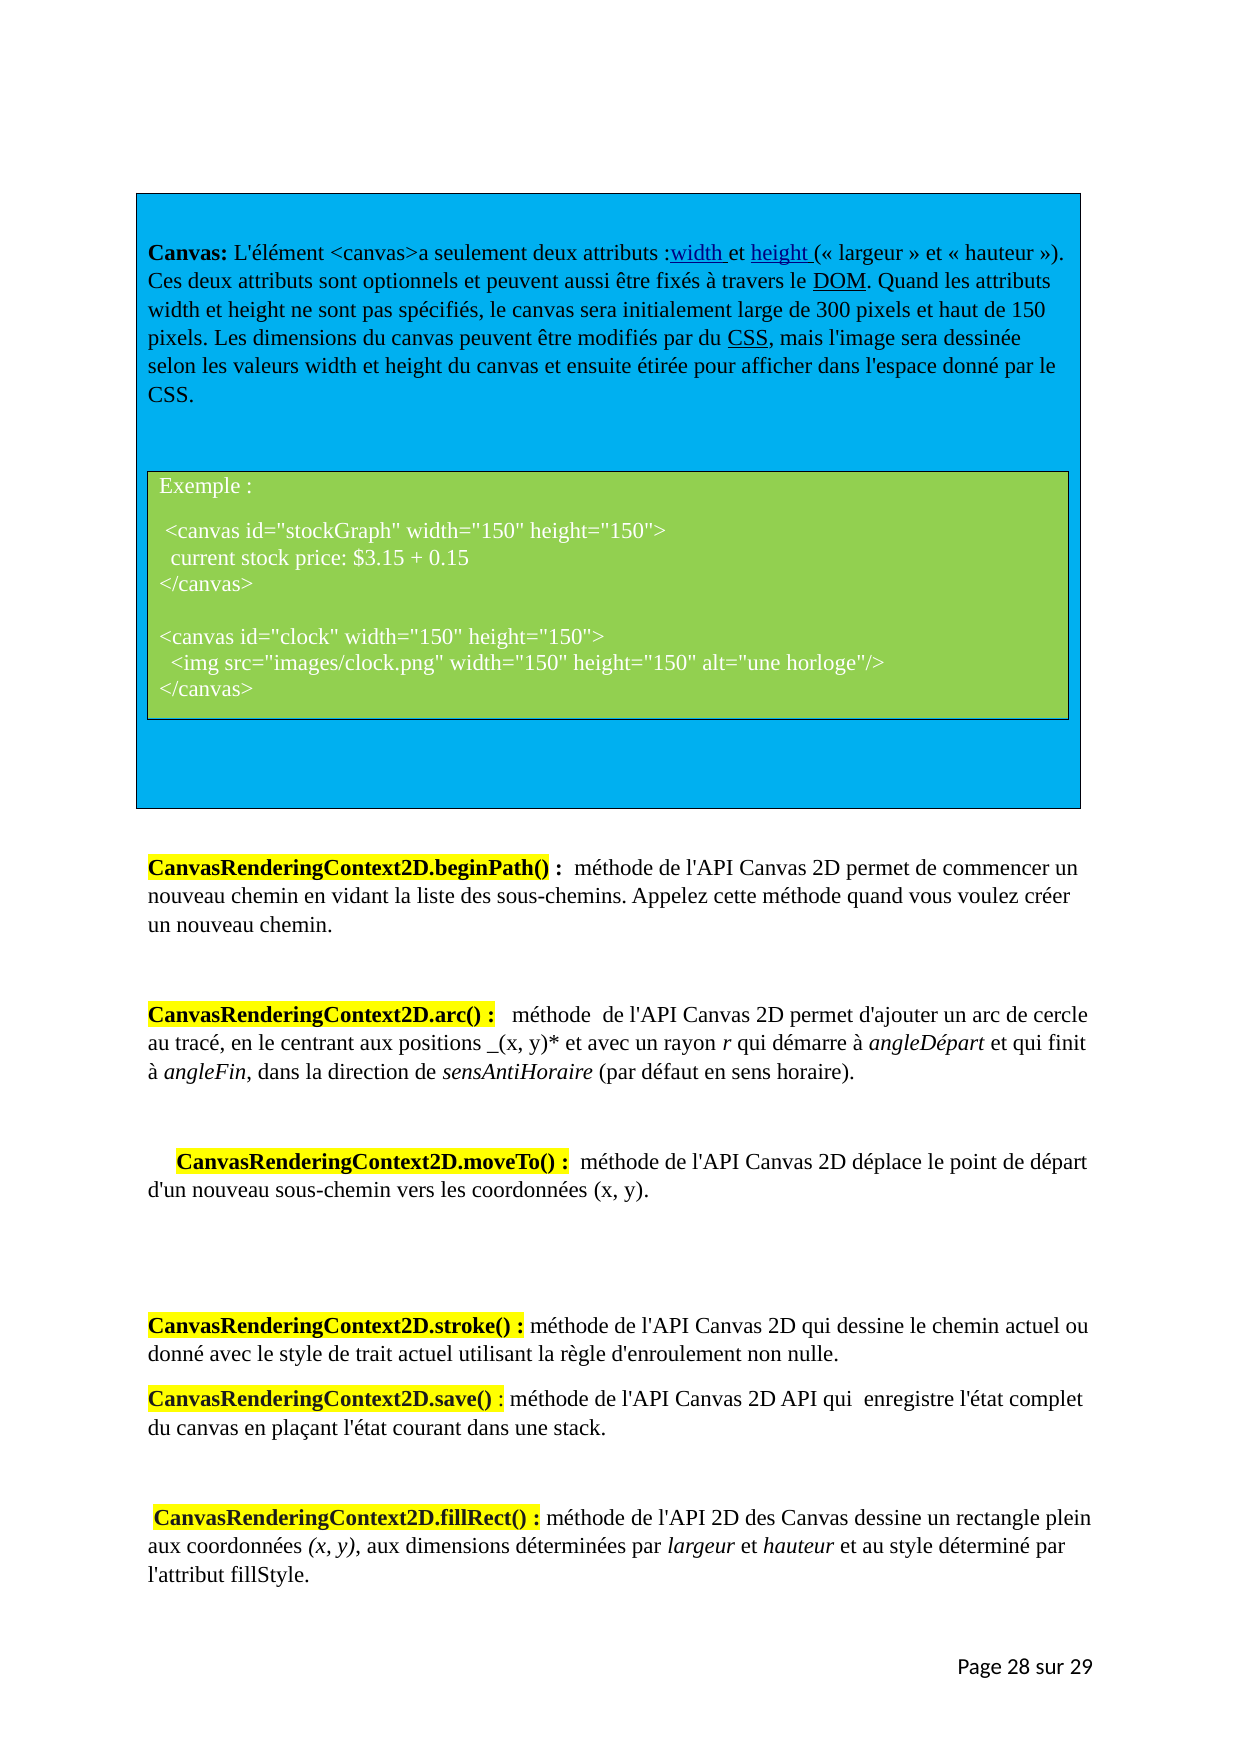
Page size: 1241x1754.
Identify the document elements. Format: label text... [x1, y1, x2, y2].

table_header Canvas: L'élément <canvas>a seulement deux attributs :width et height (« largeur » et « hauteur »). Ces deux attributs sont optionnels et peuvent aussi être fixés à travers le DOM. Quand les attributs width et height ne sont pas spécifiés, le canvas sera initialement large de 300 pixels et haut de 150 pixels. Les dimensions du canvas peuvent être modifiés par du CSS, mais l'image sera dessinée selon les valeurs width et height du canvas et ensuite étirée pour afficher dans l'espace donné par le CSS. [137, 194, 1080, 808]
text CanvasRenderingContext2D.fillRect() : méthode de l'API 2D des Canvas dessine un rectangle plein aux coordonnées (x, y), aux dimensions déterminées par largeur et hauteur et au style déterminé par l'attribut fillStyle. [148, 1504, 1093, 1587]
text CanvasRenderingContext2D.arc() : méthode de l'API Canvas 2D permet d'ajouter un arc de cercle au tracé, en le centrant aux positions _(x, y)* et avec un rayon r qui démarre à angleDépart et qui finit à angleFin, dans la direction de sensAntiHoraire (par défaut en sens horaire). [148, 1001, 1093, 1084]
text CanvasRenderingContext2D.stroke() : méthode de l'API Canvas 2D qui dessine le chemin actuel ou donné avec le style de trait actuel utilisant la règle d'enroulement non nulle. [148, 1312, 1093, 1367]
text CanvasRenderingContext2D.moveTo() : méthode de l'API Canvas 2D déplace le point de départ d'un nouveau sous-chemin vers les coordonnées (x, y). [148, 1148, 1093, 1203]
text CanvasRenderingContext2D.beginPath() : méthode de l'API Canvas 2D permet de commencer un nouveau chemin en vidant la liste des sous-chemins. Appelez cette méthode quand vous voulez créer un nouveau chemin. [148, 854, 1093, 937]
table_header Exemple : <canvas id="stockGraph" width="150" height="150"> current stock price: $3.15 + 0.15 </canvas> <canvas id="clock" width="150" height="150"> <img src="images/clock.png" width="150" height="150" alt="une horloge"/> </canvas> [148, 472, 1068, 718]
text CanvasRenderingContext2D.save() : méthode de l'API Canvas 2D API qui enregistre l'état complet du canvas en plaçant l'état courant dans une stack. [148, 1385, 1093, 1440]
